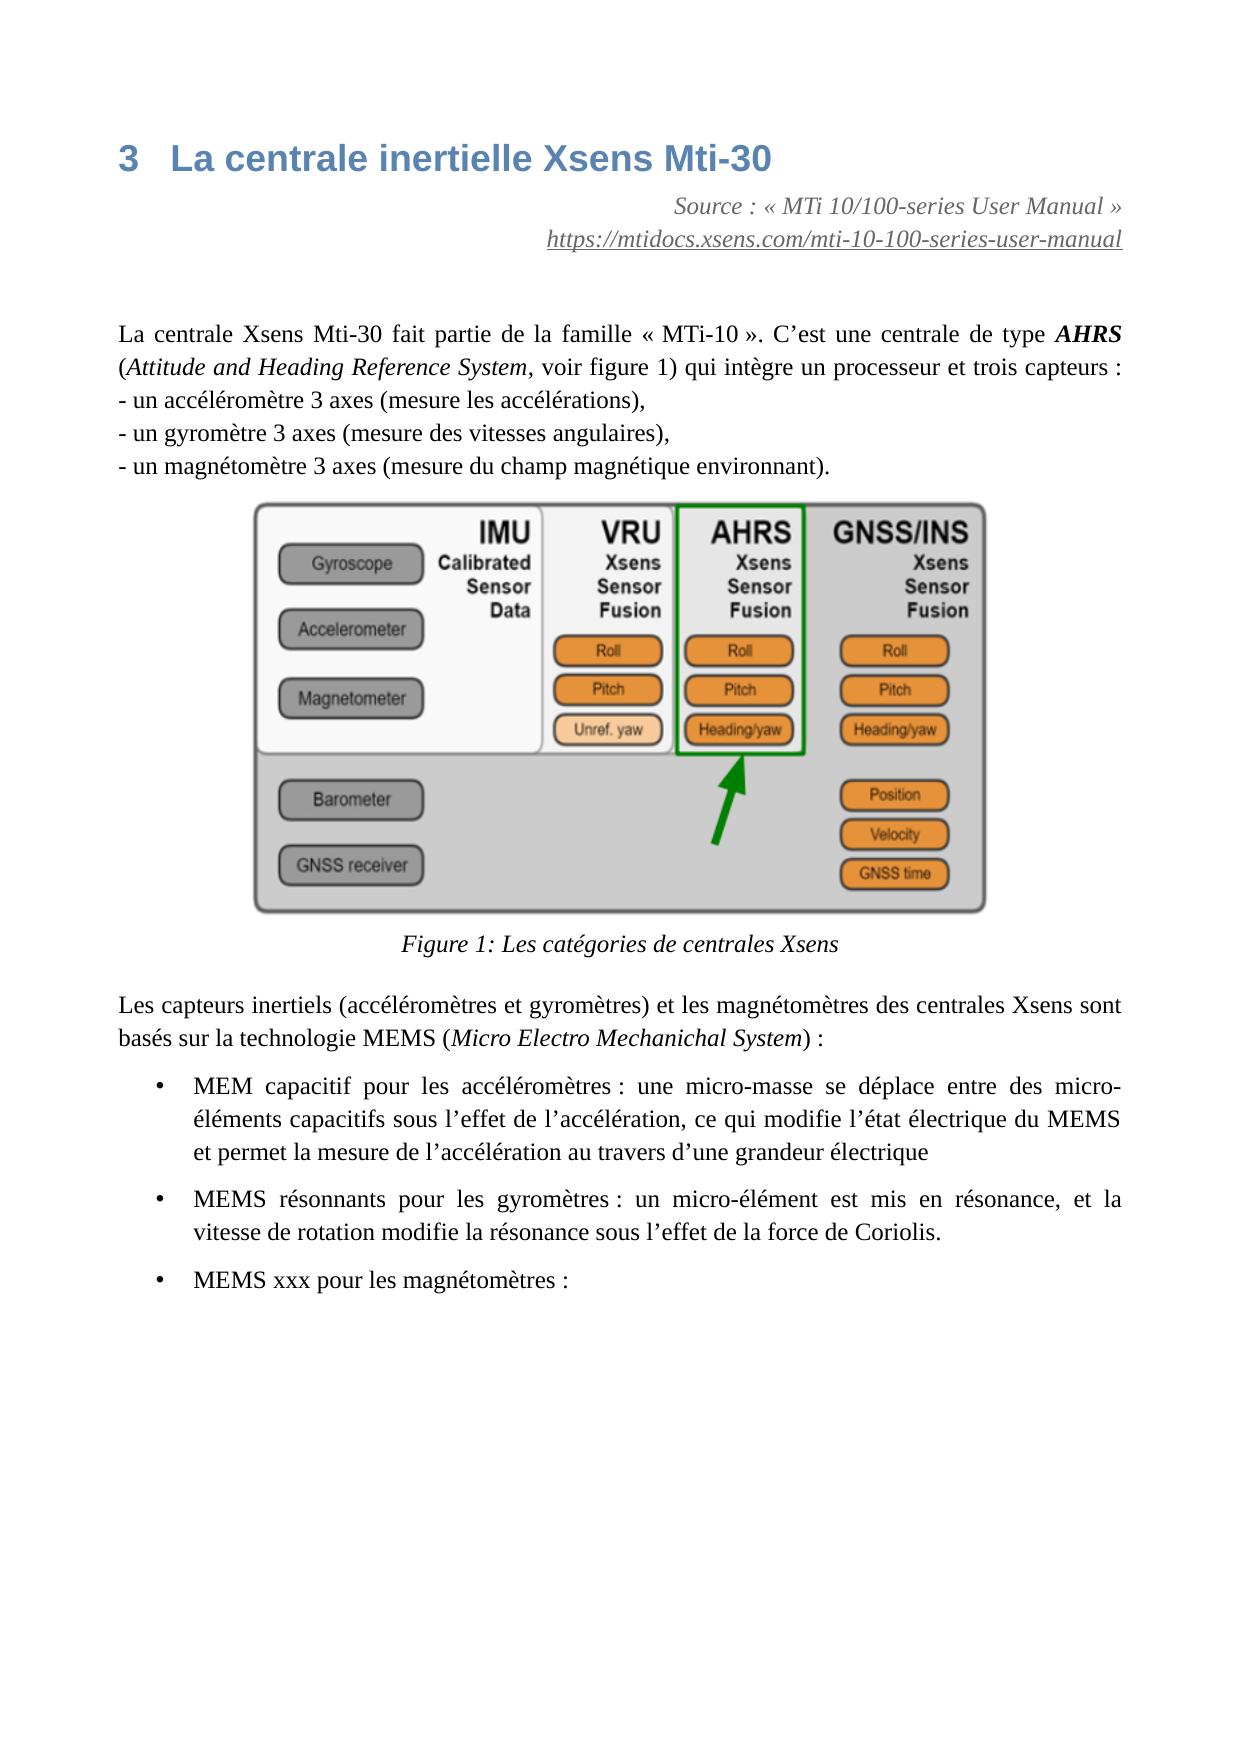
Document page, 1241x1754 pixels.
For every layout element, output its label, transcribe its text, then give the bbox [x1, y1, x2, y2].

list MEM capacitif pour les accéléromètres : une micro-masse se déplace entre des micro-éléments capacitifs sous l’effet de l’accélération, ce qui modifie l’état électrique du MEMS et permet la mesure de l’accélération au travers d’une grandeur électrique [156, 1071, 1122, 1166]
text La centrale Xsens Mti-30 fait partie de la famille « MTi-10 ». C’est une centrale de type AHRS (Attitude and Heading Reference System, voir figure 1) qui intègre un processeur et trois capteurs : - un accéléromètre 3 axes (mesure les accélérations), - un gyromètre 3 axes (mesure des vitesses angulaires), - un magnétomètre 3 axes (mesure du champ magnétique environnant). [118, 319, 1122, 480]
list MEMS xxx pour les magnétomètres : [156, 1265, 1122, 1294]
picture [251, 498, 989, 917]
text Source : « MTi 10/100-series User Manual » https://mtidocs.xsens.com/mti-10-100-series-user-manual [118, 191, 1122, 252]
subtitle La centrale inertielle Xsens Mti-30 [118, 136, 1122, 179]
text Figure 1: Les catégories de centrales Xsens [252, 917, 989, 957]
text Les capteurs inertiels (accéléromètres et gyromètres) et les magnétomètres des centrales Xsens sont basés sur la technologie MEMS (Micro Electro Mechanichal System) : [118, 990, 1122, 1052]
list MEMS résonnants pour les gyromètres : un micro-élément est mis en résonance, et la vitesse de rotation modifie la résonance sous l’effet de la force de Coriolis. [156, 1184, 1122, 1246]
